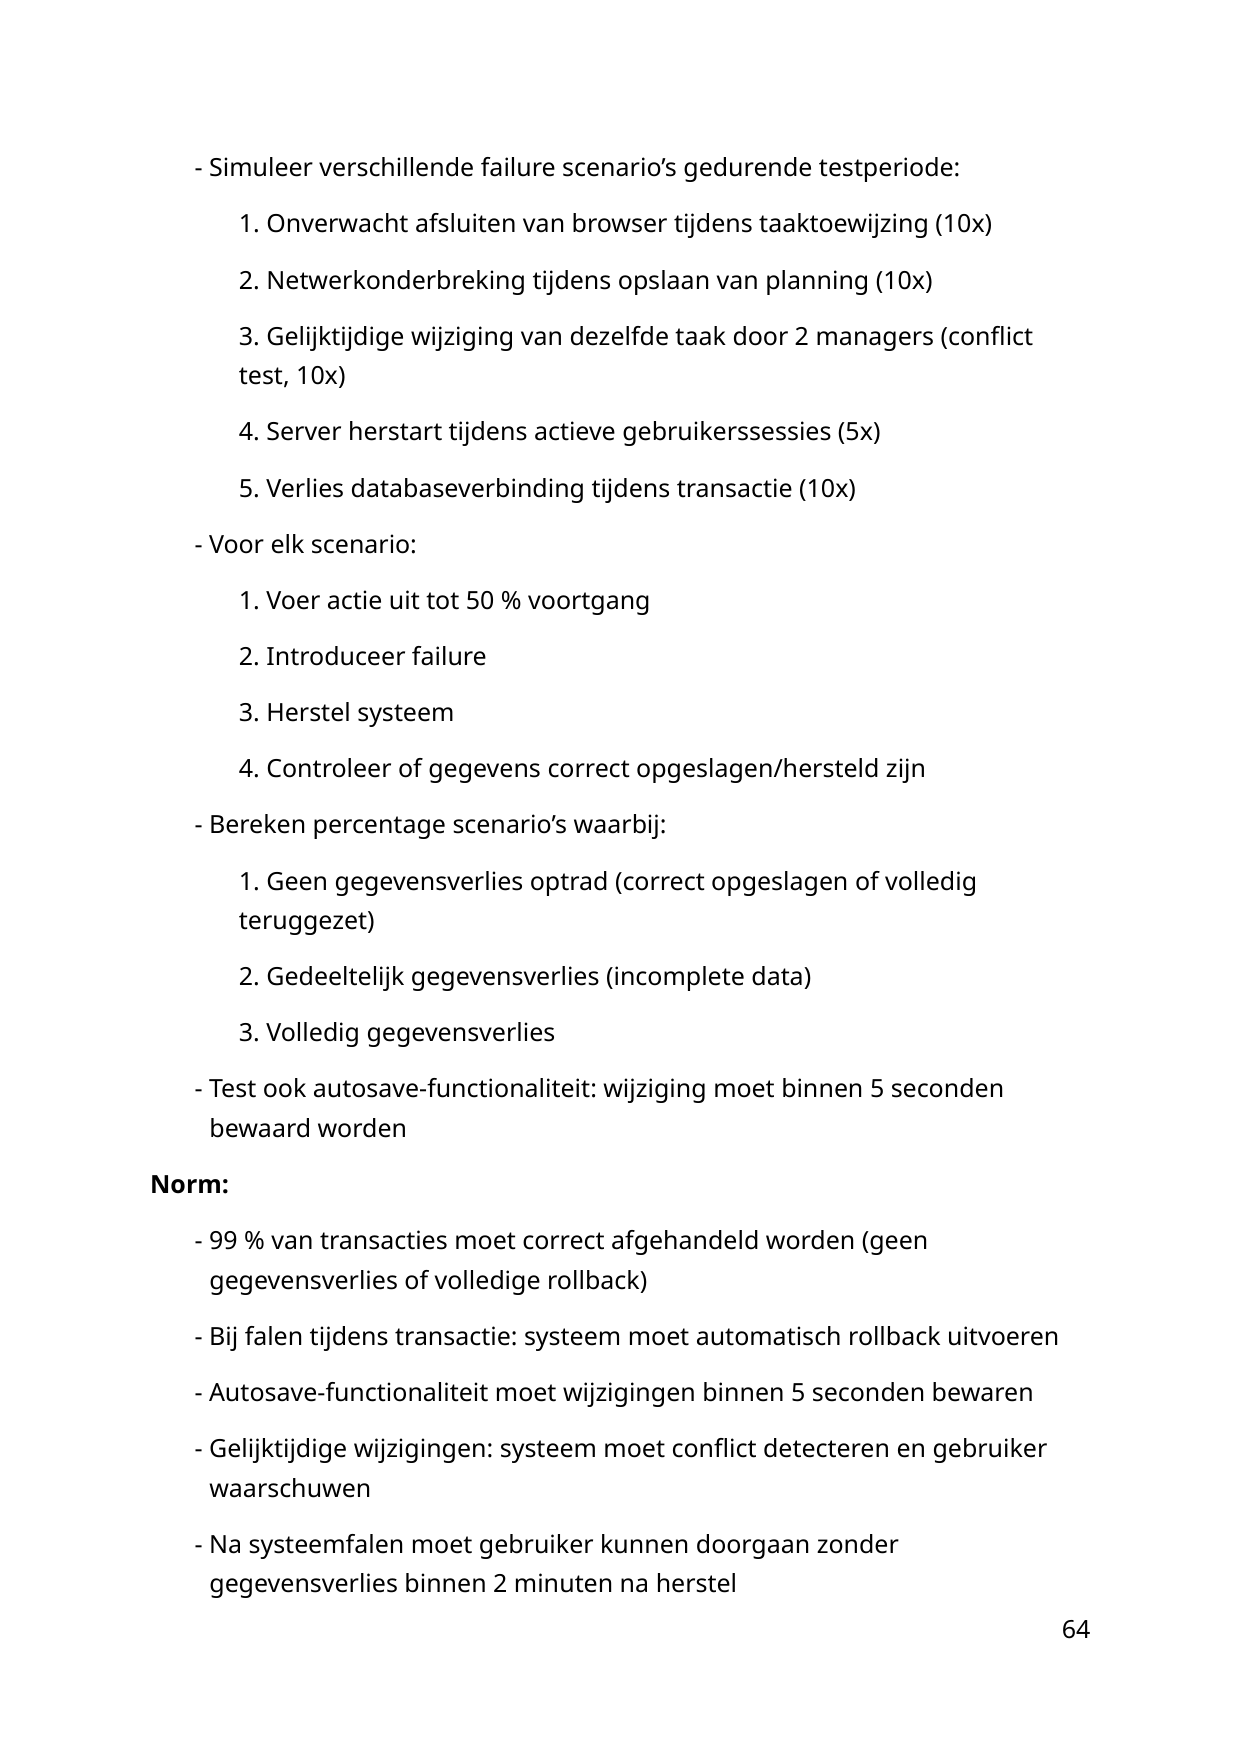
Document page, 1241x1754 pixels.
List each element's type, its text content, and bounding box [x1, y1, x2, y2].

text 2. Introduceer failure [239, 639, 1090, 673]
text - Bij falen tijdens transactie: systeem moet automatisch rollback uitvoeren [194, 1318, 1090, 1353]
text 1. Geen gegevensverlies optrad (correct opgeslagen of volledig teruggezet) [239, 863, 1090, 937]
text 3. Herstel systeem [239, 695, 1090, 729]
text 4. Server herstart tijdens actieve gebruikerssessies (5x) [239, 414, 1090, 448]
text 1. Voer actie uit tot 50 % voortgang [239, 582, 1090, 617]
text Norm: [150, 1167, 1090, 1201]
text 3. Gelijktijdige wijziging van dezelfde taak door 2 managers (conflict test, 10x) [239, 318, 1090, 392]
text - Na systeemfalen moet gebruiker kunnen doorgaan zonder gegevensverlies binnen 2 minuten na herstel [194, 1526, 1090, 1600]
text 5. Verlies databaseverbinding tijdens transactie (10x) [239, 470, 1090, 504]
text 4. Controleer of gegevens correct opgeslagen/hersteld zijn [239, 751, 1090, 785]
text - Gelijktijdige wijzigingen: systeem moet conflict detecteren en gebruiker waarschuwen [194, 1431, 1090, 1504]
text - Bereken percentage scenario’s waarbij: [194, 807, 1090, 841]
text 2. Netwerkonderbreking tijdens opslaan van planning (10x) [239, 262, 1090, 296]
text 3. Volledig gegevensverlies [239, 1015, 1090, 1049]
text - Test ook autosave-functionaliteit: wijziging moet binnen 5 seconden bewaard worden [194, 1071, 1090, 1145]
text - Simuleer verschillende failure scenario’s gedurende testperiode: [194, 150, 1090, 184]
text 1. Onverwacht afsluiten van browser tijdens taaktoewijzing (10x) [239, 206, 1090, 240]
text - Autosave-functionaliteit moet wijzigingen binnen 5 seconden bewaren [194, 1375, 1090, 1409]
text - 99 % van transacties moet correct afgehandeld worden (geen gegevensverlies of volledige rollback) [194, 1223, 1090, 1296]
text 2. Gedeeltelijk gegevensverlies (incomplete data) [239, 959, 1090, 993]
text - Voor elk scenario: [194, 526, 1090, 560]
